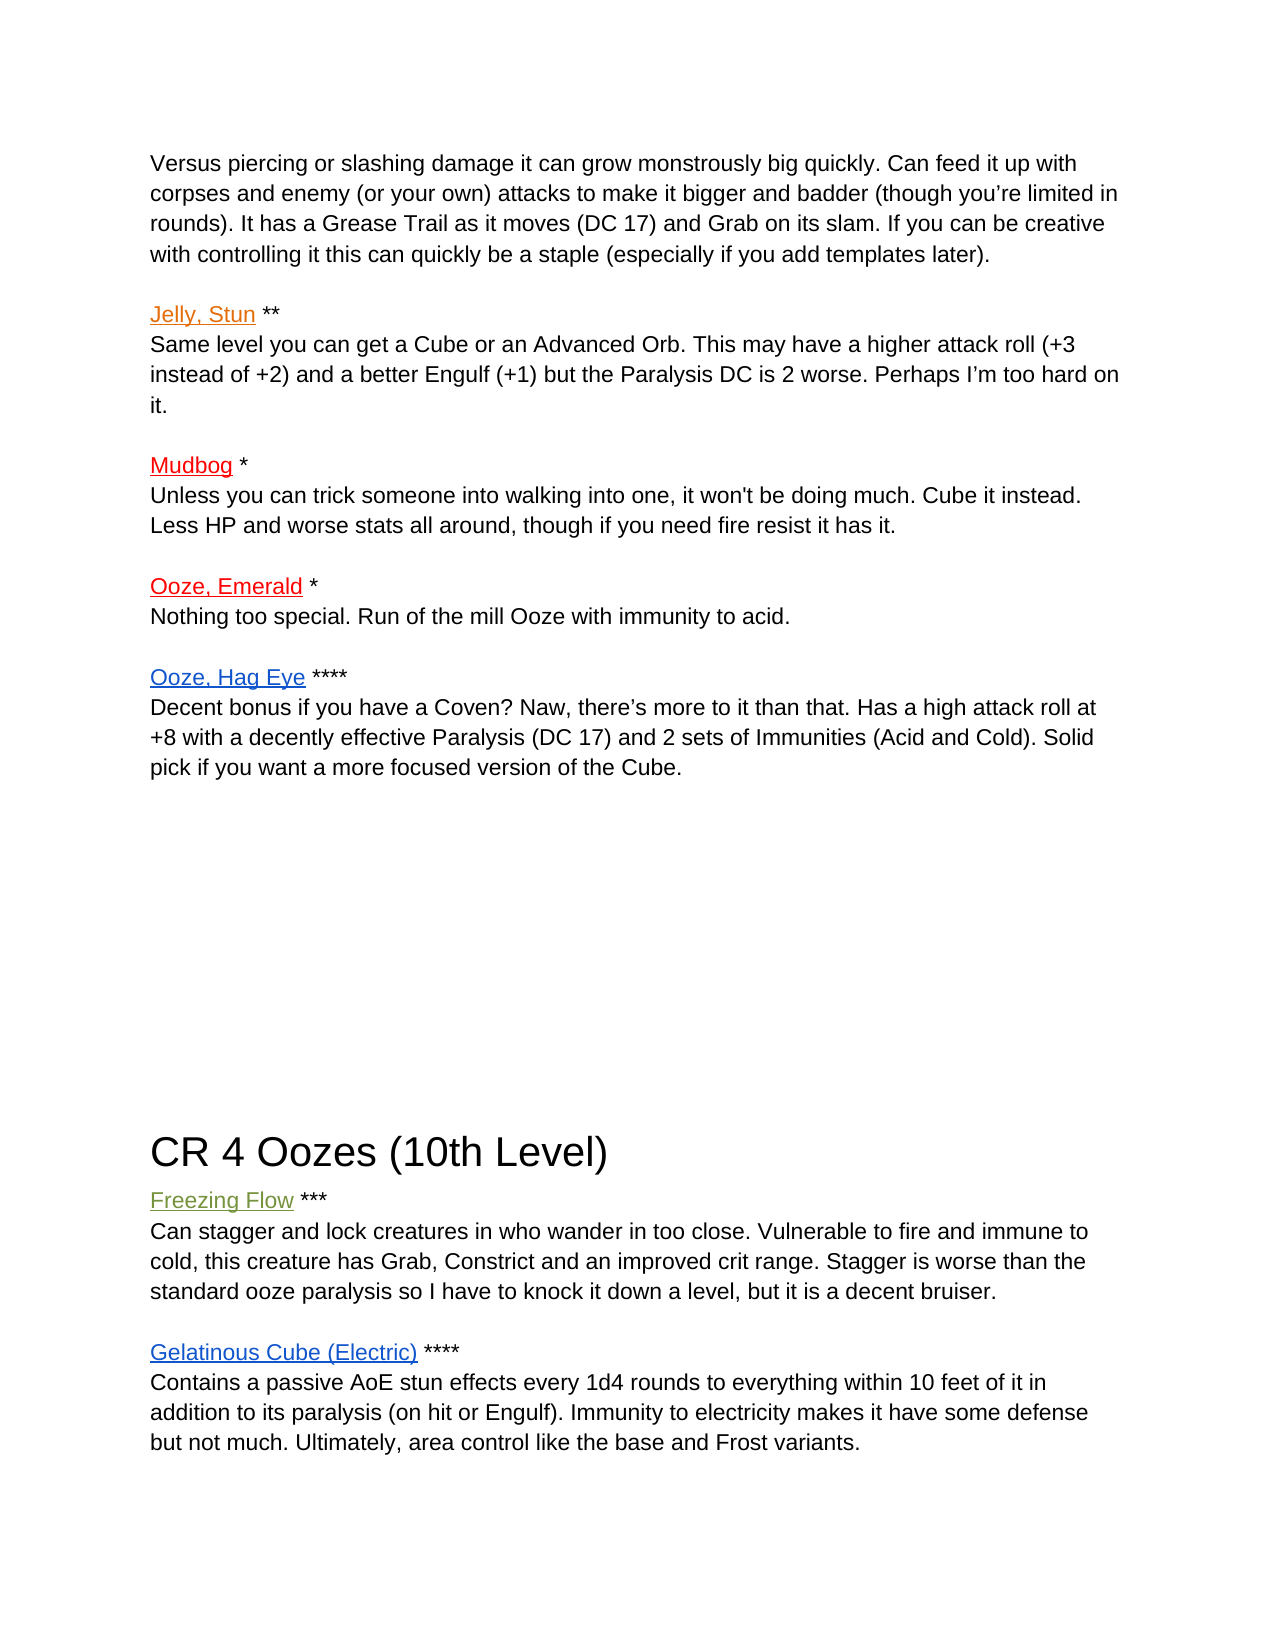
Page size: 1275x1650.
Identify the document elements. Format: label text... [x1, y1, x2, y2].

text Unless you can trick someone into walking into one, it won't be doing much. Cube it instead. Less HP and worse stats all around, though if you need fire resist it has it. [150, 482, 1125, 539]
text Mudbog * [150, 452, 1125, 478]
text Can stagger and lock creatures in who wander in too close. Vulnerable to fire and immune to cold, this creature has Grab, Constrict and an improved crit range. Stagger is worse than the standard ooze paralysis so I have to knock it down a level, but it is a decent bruiser. [150, 1218, 1125, 1304]
text Contains a passive AoE stun effects every 1d4 rounds to everything within 10 feet of it in addition to its paralysis (on hit or Engulf). Immunity to electricity makes it have some defense but not much. Ultimately, area control like the base and Frost variants. [150, 1369, 1125, 1486]
text Same level you can get a Cube or an Advanced Orb. This may have a higher attack roll (+3 instead of +2) and a better Engulf (+1) but the Paralysis DC is 2 worse. Perhaps I’m too hard on it. [150, 331, 1125, 418]
subtitle CR 4 Oozes (10th Level) [150, 1127, 1125, 1175]
text Freezing Flow *** [150, 1187, 1125, 1214]
text Ooze, Hag Eye **** [150, 663, 1125, 690]
text Nothing too special. Run of the mill Ooze with immunity to acid. [150, 603, 1125, 629]
text Jelly, Stun ** [150, 301, 1125, 327]
text Gelatinous Cube (Electric) **** [150, 1338, 1125, 1365]
text Versus piercing or slashing damage it can grow monstrously big quickly. Can feed it up with corpses and enemy (or your own) attacks to make it bigger and badder (though you’re limited in rounds). It has a Grease Trail as it moves (DC 17) and Grab on its slam. If you can be creative with controlling it this can quickly be a staple (especially if you add templates later). [150, 150, 1125, 297]
text Decent bonus if you have a Coven? Naw, there’s more to it than that. Has a high attack roll at +8 with a decently effective Paralysis (DC 17) and 2 sets of Immunities (Acid and Cold). Solid pick if you want a more focused version of the Cube. [150, 694, 1125, 811]
text Ooze, Emerald * [150, 573, 1125, 599]
